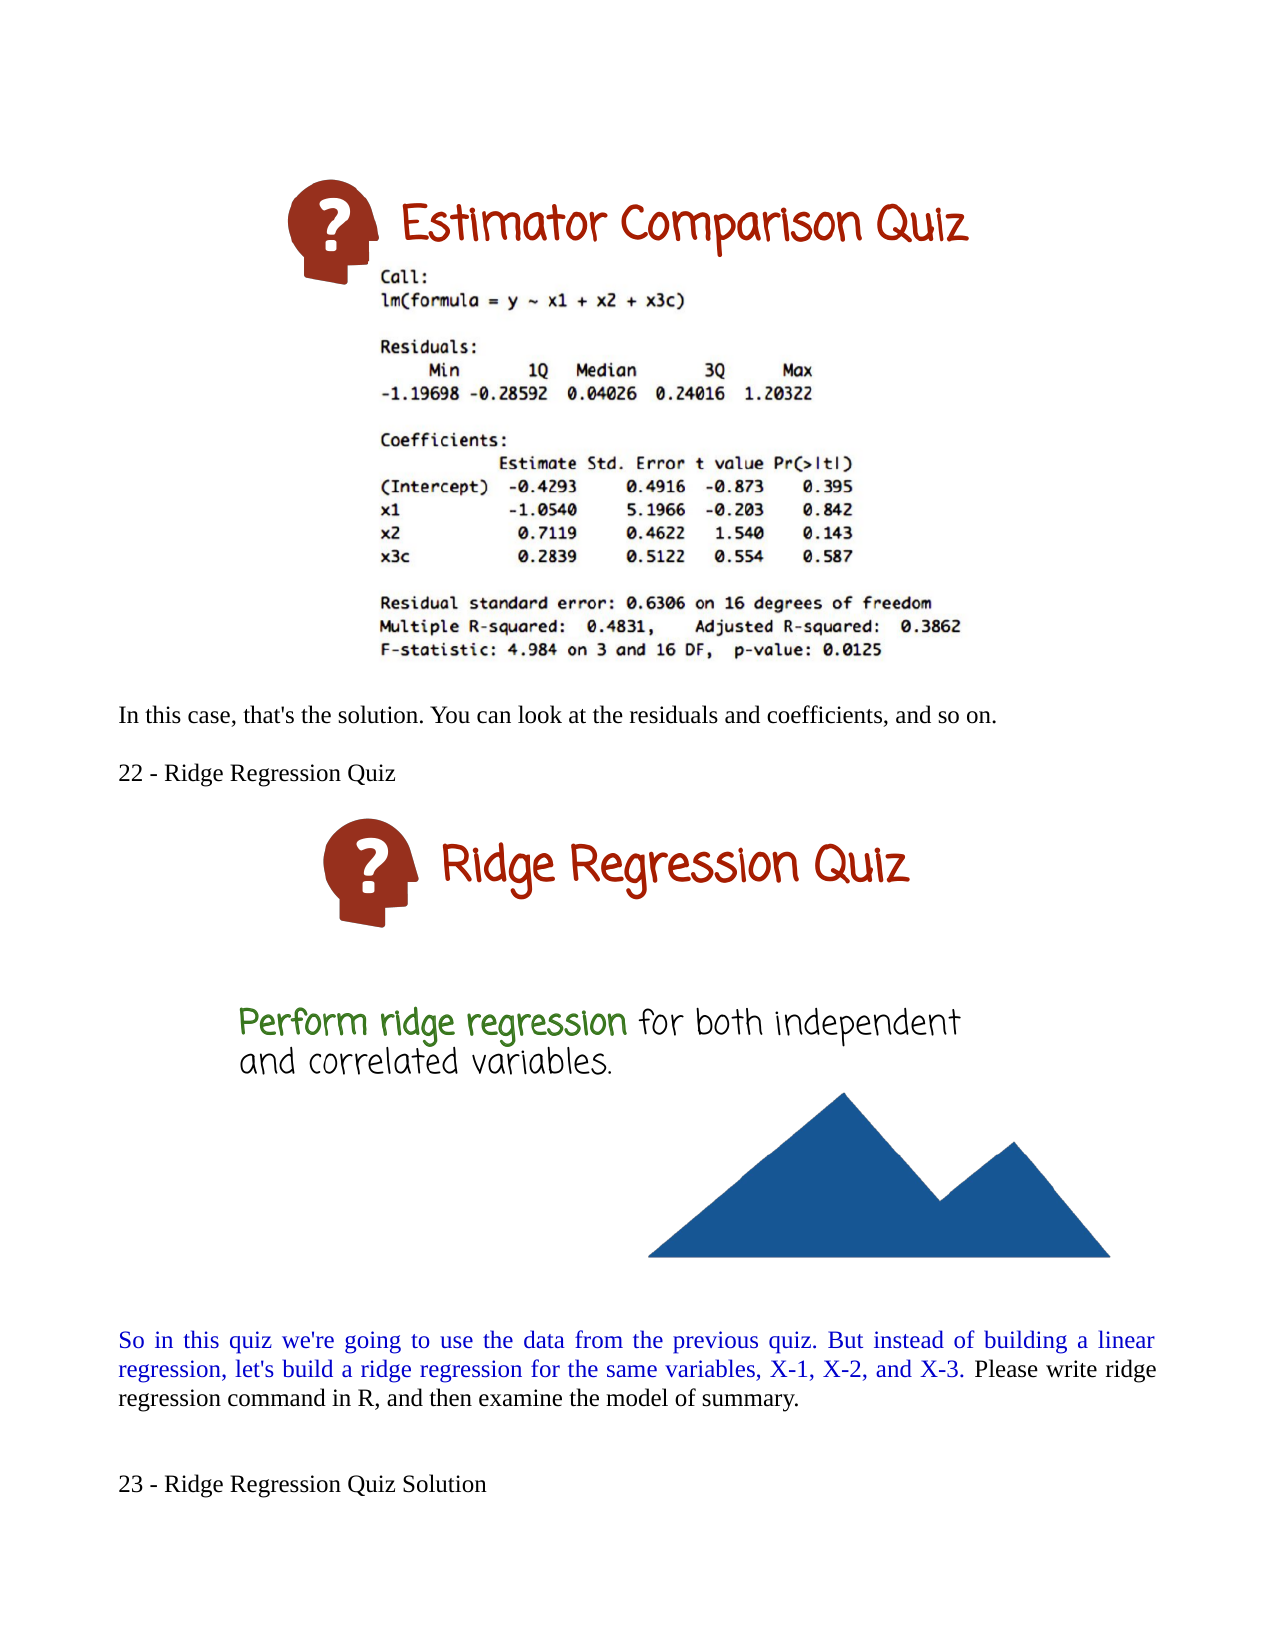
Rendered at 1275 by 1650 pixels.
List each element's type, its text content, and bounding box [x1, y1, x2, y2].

text 23 - Ridge Regression Quiz Solution [118, 1469, 1157, 1498]
text In this case, that's the solution. You can look at the residuals and coefficients, and so on. [118, 700, 1157, 729]
text So in this quiz we're going to use the data from the previous quiz. But instead of building a linear regression, let's build a ridge regression for the same variables, X-1, X-2, and X-3. Please write ridge regression command in R, and then examine the model of summary. [118, 1325, 1157, 1412]
picture [118, 175, 1157, 672]
picture [118, 815, 1157, 1268]
text 22 - Ridge Regression Quiz [118, 758, 1157, 787]
